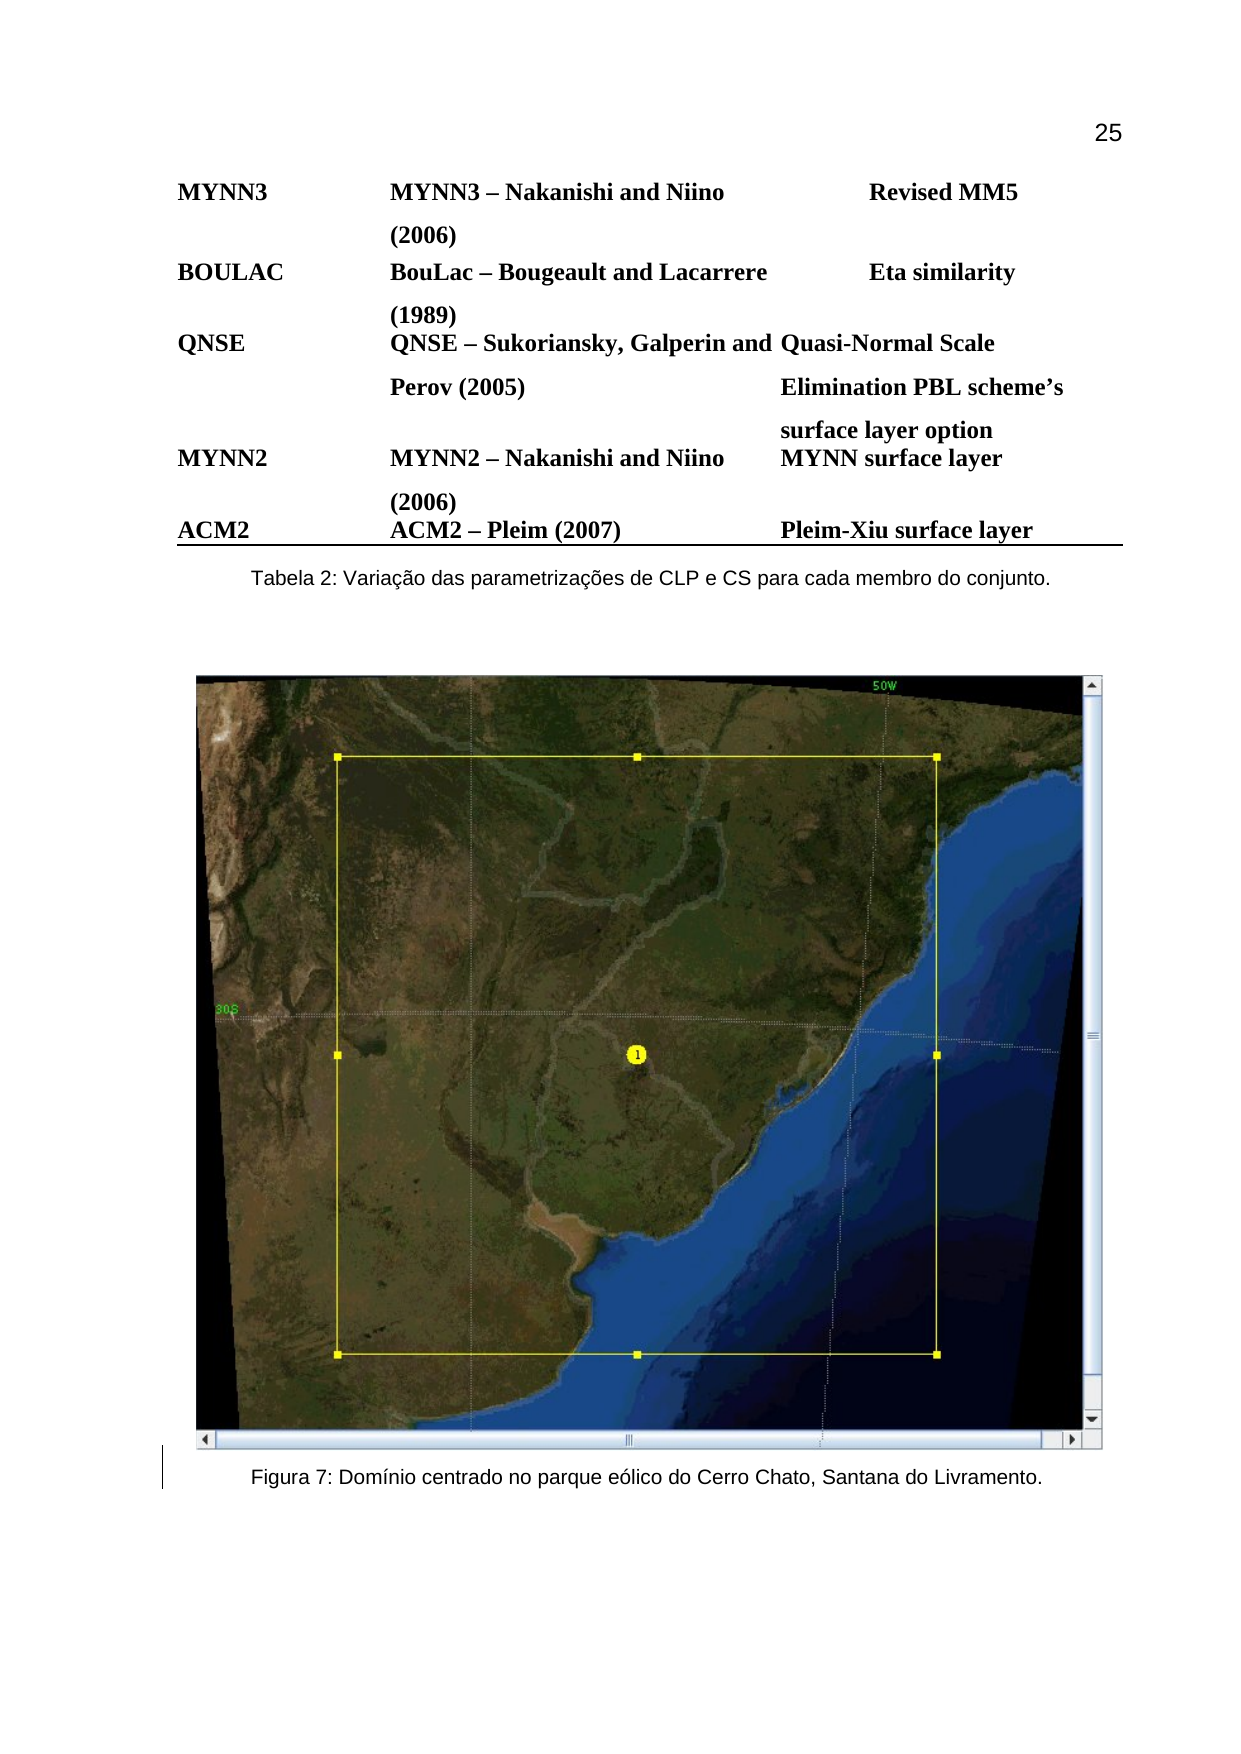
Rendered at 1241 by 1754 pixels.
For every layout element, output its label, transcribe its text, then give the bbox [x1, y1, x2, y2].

table_cell MYNN surface layer [780, 444, 1122, 515]
table_cell Quasi-Normal Scale Elimination PBL scheme’s surface layer option [780, 329, 1122, 443]
table_cell BOULAC [177, 257, 390, 328]
table_cell ACM2 [177, 515, 390, 544]
text Tabela 2: Variação das parametrizações de CLP e CS para cada membro do conjunto. [177, 546, 1122, 589]
table_cell MYNN3 – Nakanishi and Niino (2006) [390, 177, 780, 257]
table_cell Pleim-Xiu surface layer [780, 515, 1122, 544]
table_cell MYNN3 [177, 177, 390, 257]
table_cell QNSE – Sukoriansky, Galperin and Perov (2005) [390, 329, 780, 443]
table_cell Eta similarity [780, 257, 1122, 328]
table_cell Revised MM5 [780, 177, 1122, 257]
table_cell MYNN2 – Nakanishi and Niino (2006) [390, 444, 780, 515]
text Figura 7: Domínio centrado no parque eólico do Cerro Chato, Santana do Livramento. [177, 676, 1122, 1489]
table_cell BouLac – Bougeault and Lacarrere (1989) [390, 257, 780, 328]
table_cell ACM2 – Pleim (2007) [390, 515, 780, 544]
table_cell MYNN2 [177, 444, 390, 515]
table_cell QNSE [177, 329, 390, 443]
picture [196, 675, 1104, 1451]
